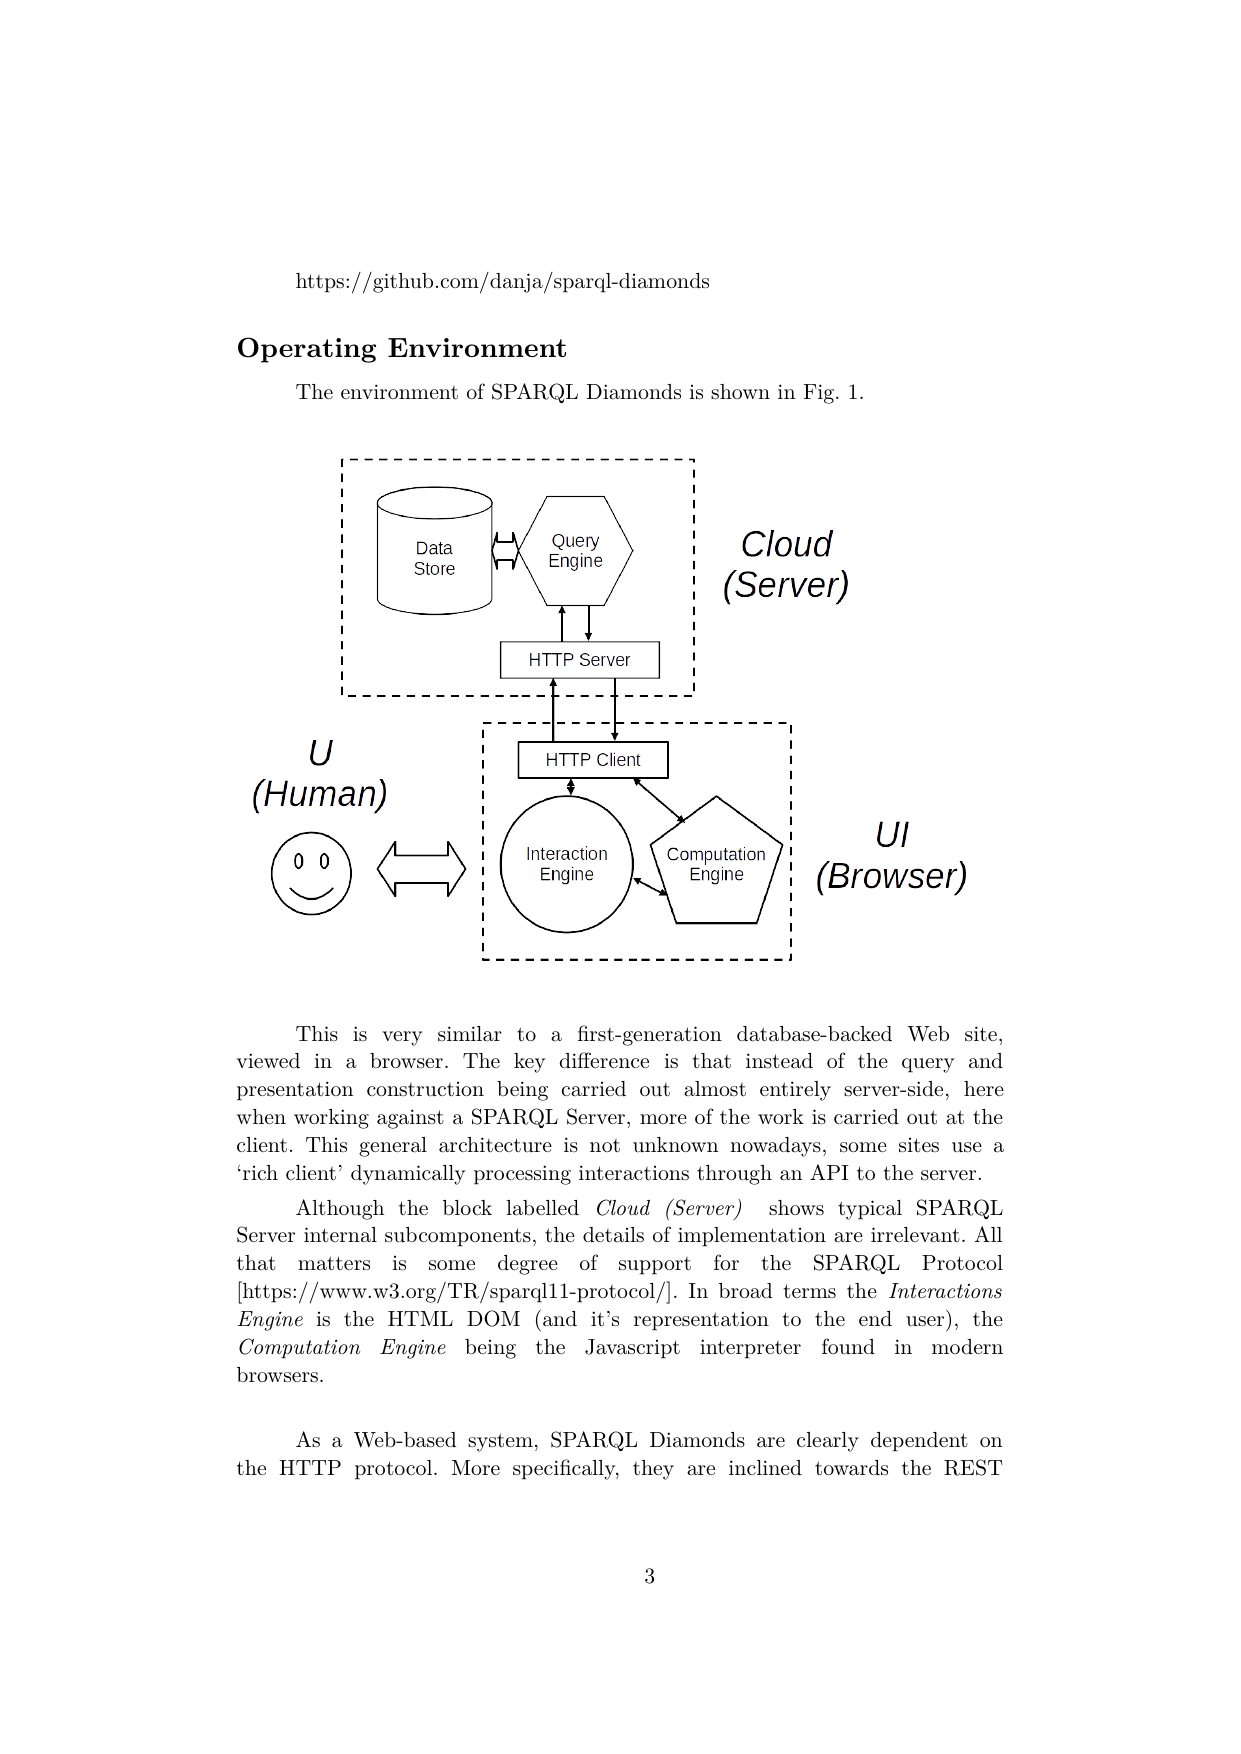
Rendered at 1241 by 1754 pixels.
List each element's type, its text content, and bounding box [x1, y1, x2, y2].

text Although the block labelled Cloud (Server) shows typical SPARQL Server internal subcomponents, the details of implementation are irrelevant. All that matters is some degree of support for the SPARQL Protocol [https://www.w3.org/TR/sparql11-protocol/]. In broad terms the Interactions Engine is the HTML DOM (and it’s representation to the end user), the Computation Engine being the Javascript interpreter found in modern browsers. [236, 1193, 1004, 1389]
text This is very similar to a first-generation database-backed Web site, viewed in a browser. The key difference is that instead of the query and presentation construction being carried out almost entirely server-side, here when working against a SPARQL Server, more of the work is carried out at the client. This general architecture is not unknown nowadays, some sites use a ‘rich client’ dynamically processing interactions through an API to the server. [236, 1019, 1004, 1187]
text As a Web-based system, SPARQL Diamonds are clearly dependent on the HTTP protocol. More specifically, they are inclined towards the REST [236, 1426, 1004, 1482]
text The environment of SPARQL Diamonds is shown in Fig. 1. [236, 377, 1004, 405]
subtitle Operating Environment [236, 329, 1004, 365]
picture [236, 442, 1004, 985]
text https://github.com/danja/sparql-diamonds [236, 266, 1004, 294]
